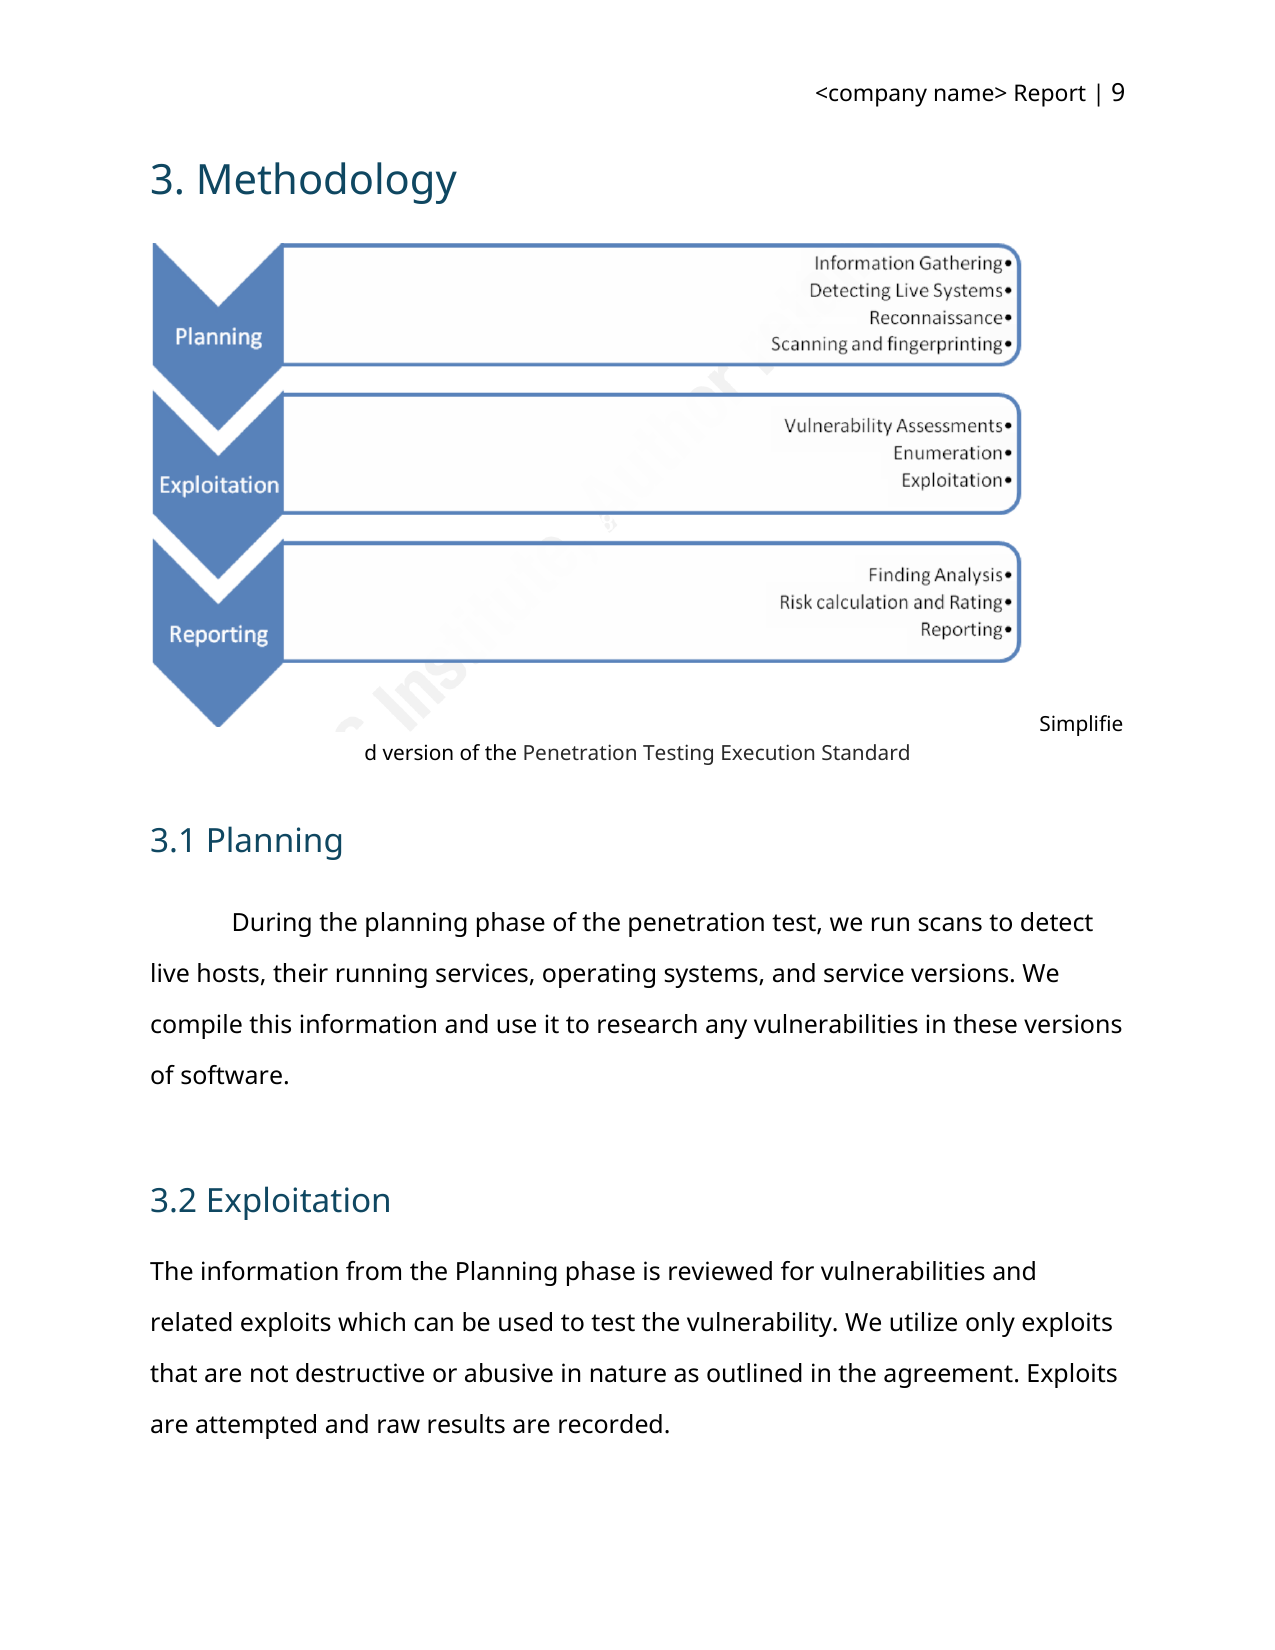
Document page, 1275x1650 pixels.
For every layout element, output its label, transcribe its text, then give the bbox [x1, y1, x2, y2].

text Simplified version of the Penetration Testing Execution Standard [150, 243, 1125, 766]
subtitle 3.1 Planning [150, 817, 1125, 862]
subtitle 3.2 Exploitation [150, 1177, 1125, 1222]
picture [151, 243, 1040, 732]
text The information from the Planning phase is reviewed for vulnerabilities and related exploits which can be used to test the vulnerability. We utilize only exploits that are not destructive or abusive in nature as outlined in the agreement. Exploits are attempted and raw results are recorded. [150, 1253, 1125, 1440]
text During the planning phase of the penetration test, we run scans to detect live hosts, their running services, operating systems, and service versions. We compile this information and use it to research any vulnerabilities in these versions of software. [150, 905, 1125, 1092]
subtitle 3. Methodology [150, 150, 1125, 207]
